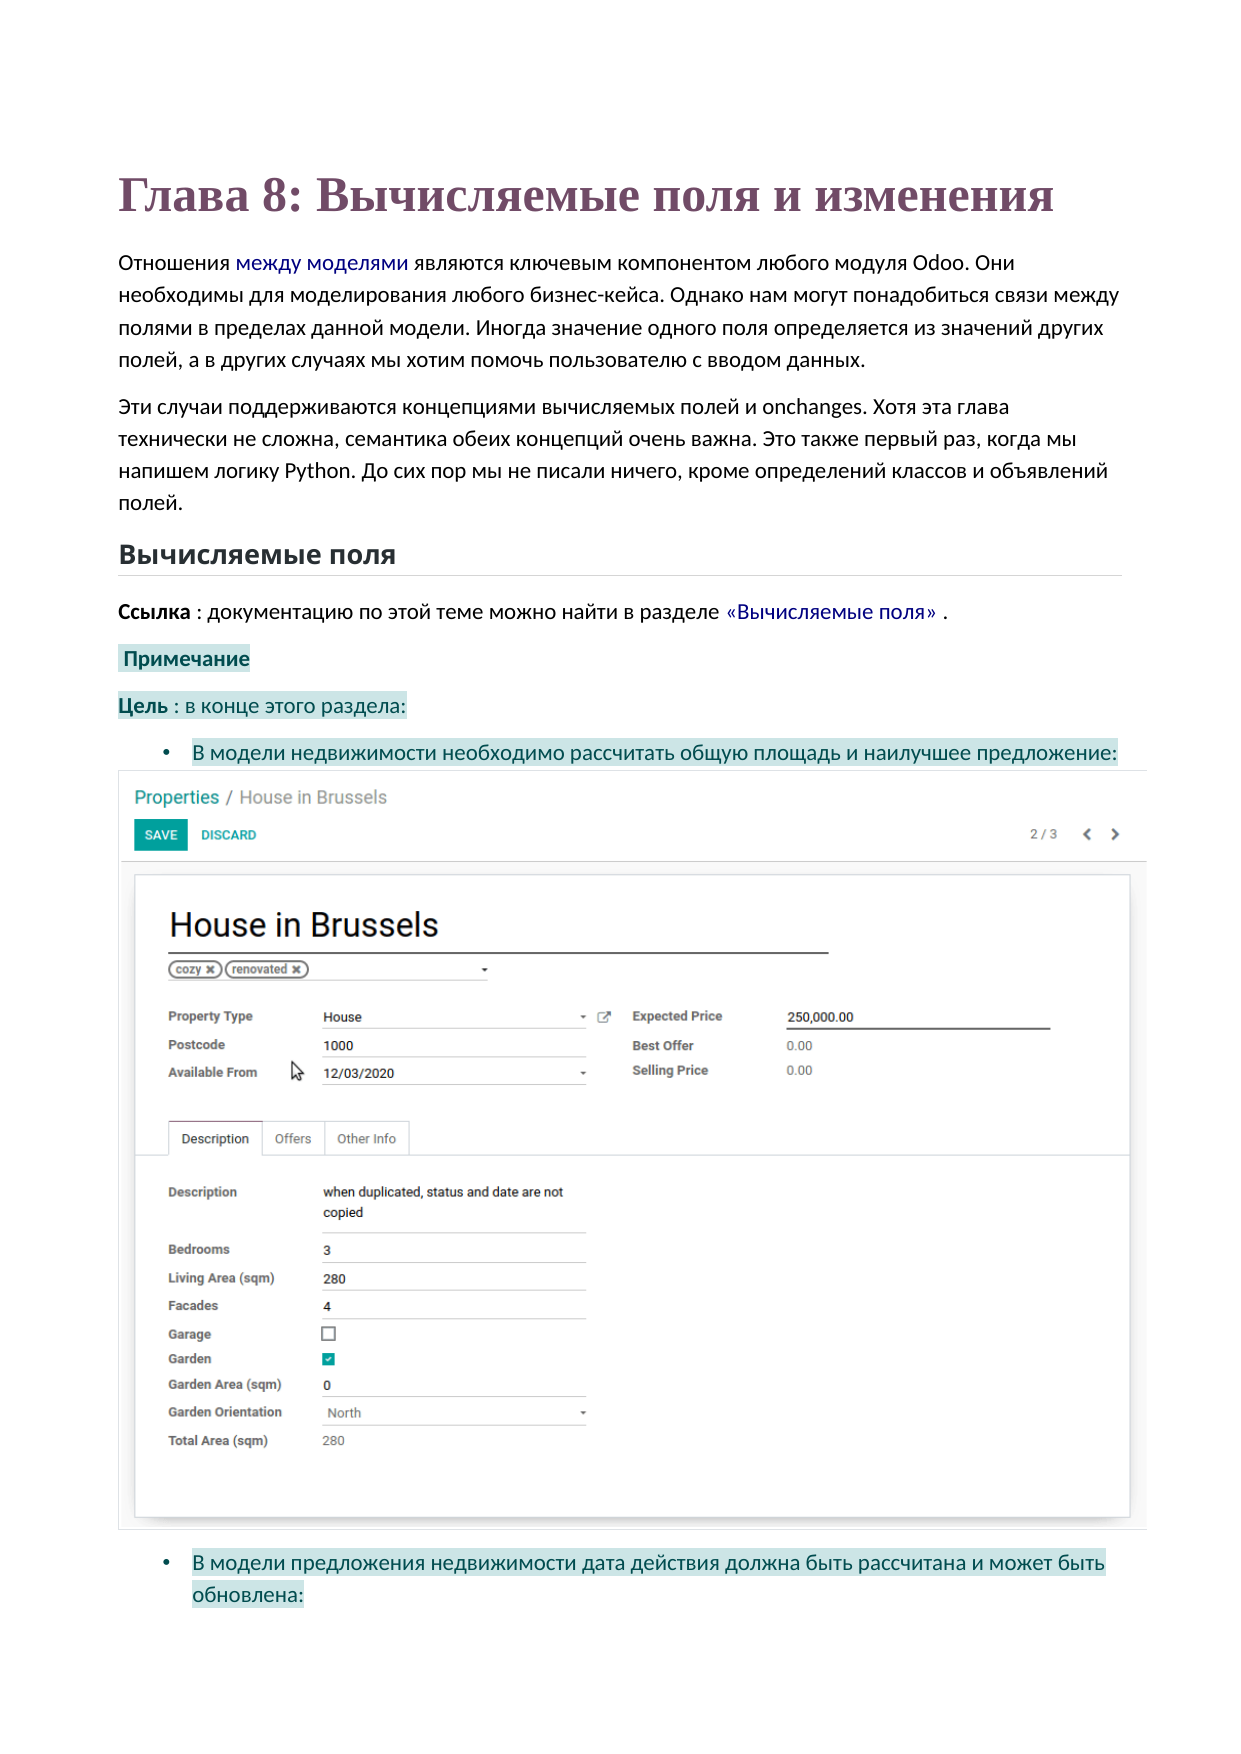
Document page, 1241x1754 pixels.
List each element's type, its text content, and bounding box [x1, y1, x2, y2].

text Отношения между моделями являются ключевым компонентом любого модуля Odoo. Они необходимы для моделирования любого бизнес-кейса. Однако нам могут понадобиться связи между полями в пределах данной модели. Иногда значение одного поля определяется из значений других полей, а в других случаях мы хотим помочь пользователю с вводом данных. [118, 248, 1122, 373]
list В модели недвижимости необходимо рассчитать общую площадь и наилучшее предложение: [162, 738, 1122, 766]
text Эти случаи поддерживаются концепциями вычисляемых полей и onchanges. Хотя эта глава технически не сложна, семантика обеих концепций очень важна. Это также первый раз, когда мы напишем логику Python. До сих пор мы не писали ничего, кроме определений классов и объявлений полей. [118, 392, 1122, 516]
text Цель : в конце этого раздела: [118, 691, 1122, 719]
picture [121, 773, 1147, 1527]
subtitle Глава 8: Вычисляемые поля и изменения [118, 165, 1122, 222]
text Ссылка : документацию по этой теме можно найти в разделе «Вычисляемые поля» . [118, 597, 1122, 625]
list В модели предложения недвижимости дата действия должна быть рассчитана и может быть обновлена: [162, 1548, 1122, 1608]
subtitle Вычисляемые поля [118, 535, 1122, 575]
text Примечание [118, 644, 1122, 672]
